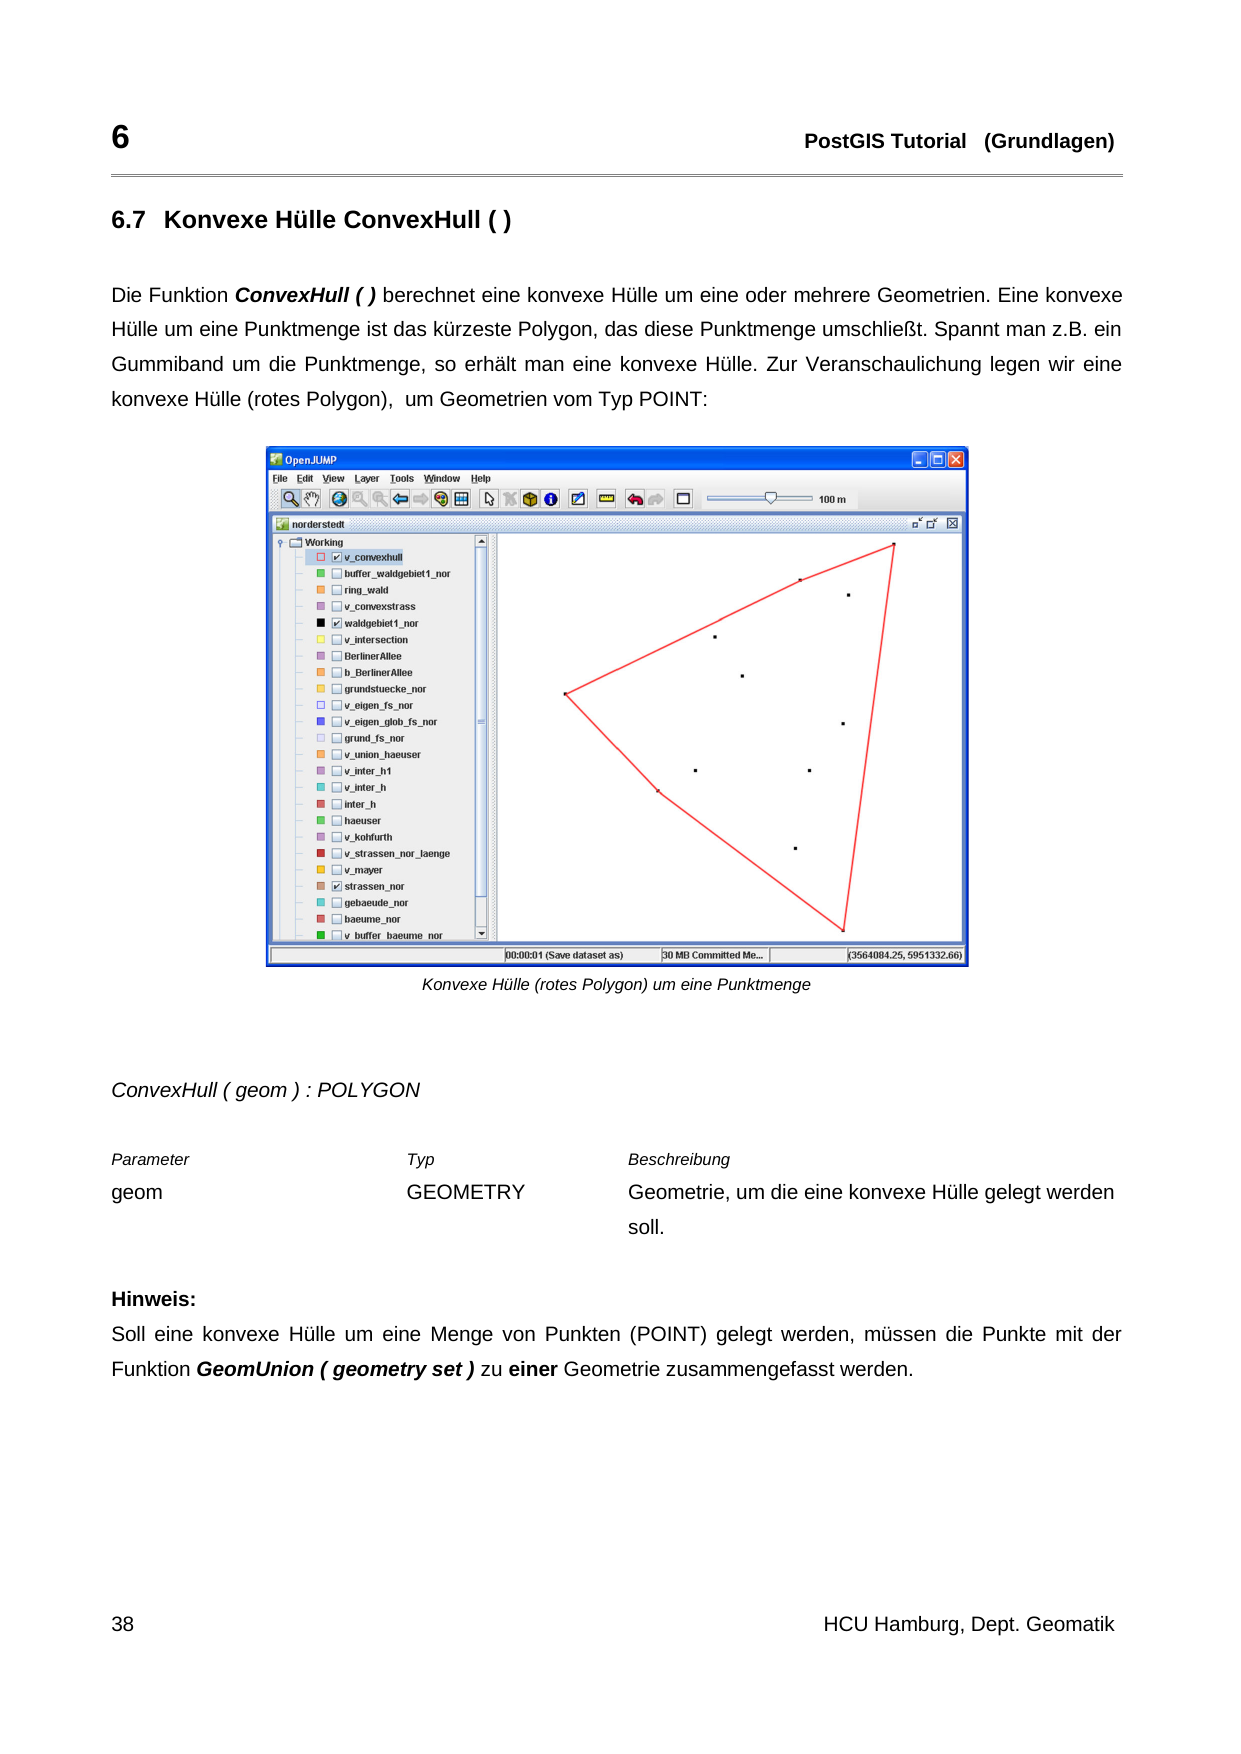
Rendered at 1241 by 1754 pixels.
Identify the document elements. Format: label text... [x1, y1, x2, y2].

text Soll eine konvexe Hülle um eine Menge von Punkten (POINT) gelegt werden, müssen die Punkte mit der Funktion GeomUnion ( geometry set ) zu einer Geometrie zusammengefasst werden. [111, 1323, 1123, 1381]
picture [265, 446, 969, 967]
text Hinweis: [111, 1287, 1123, 1310]
text ConvexHull ( geom ) : POLYGON [111, 1078, 1123, 1101]
subtitle Konvexe Hülle ConvexHull ( ) [111, 206, 1123, 234]
text Konvexe Hülle (rotes Polygon) um eine Punktmenge [111, 459, 1123, 994]
text Die Funktion ConvexHull ( ) berechnet eine konvexe Hülle um eine oder mehrere Geometrien. Eine konvexe Hülle um eine Punktmenge ist das kürzeste Polygon, das diese Punktmenge umschließt. Spannt man z.B. ein Gummiband um die Punktmenge, so erhält man eine konvexe Hülle. Zur Veranschaulichung legen wir eine konvexe Hülle (rotes Polygon), um Geometrien vom Typ POINT: [111, 283, 1123, 411]
text geom GEOMETRY Geometrie, um die eine konvexe Hülle gelegt werden soll. [111, 1181, 1123, 1239]
text Parameter Typ Beschreibung [111, 1150, 1123, 1168]
